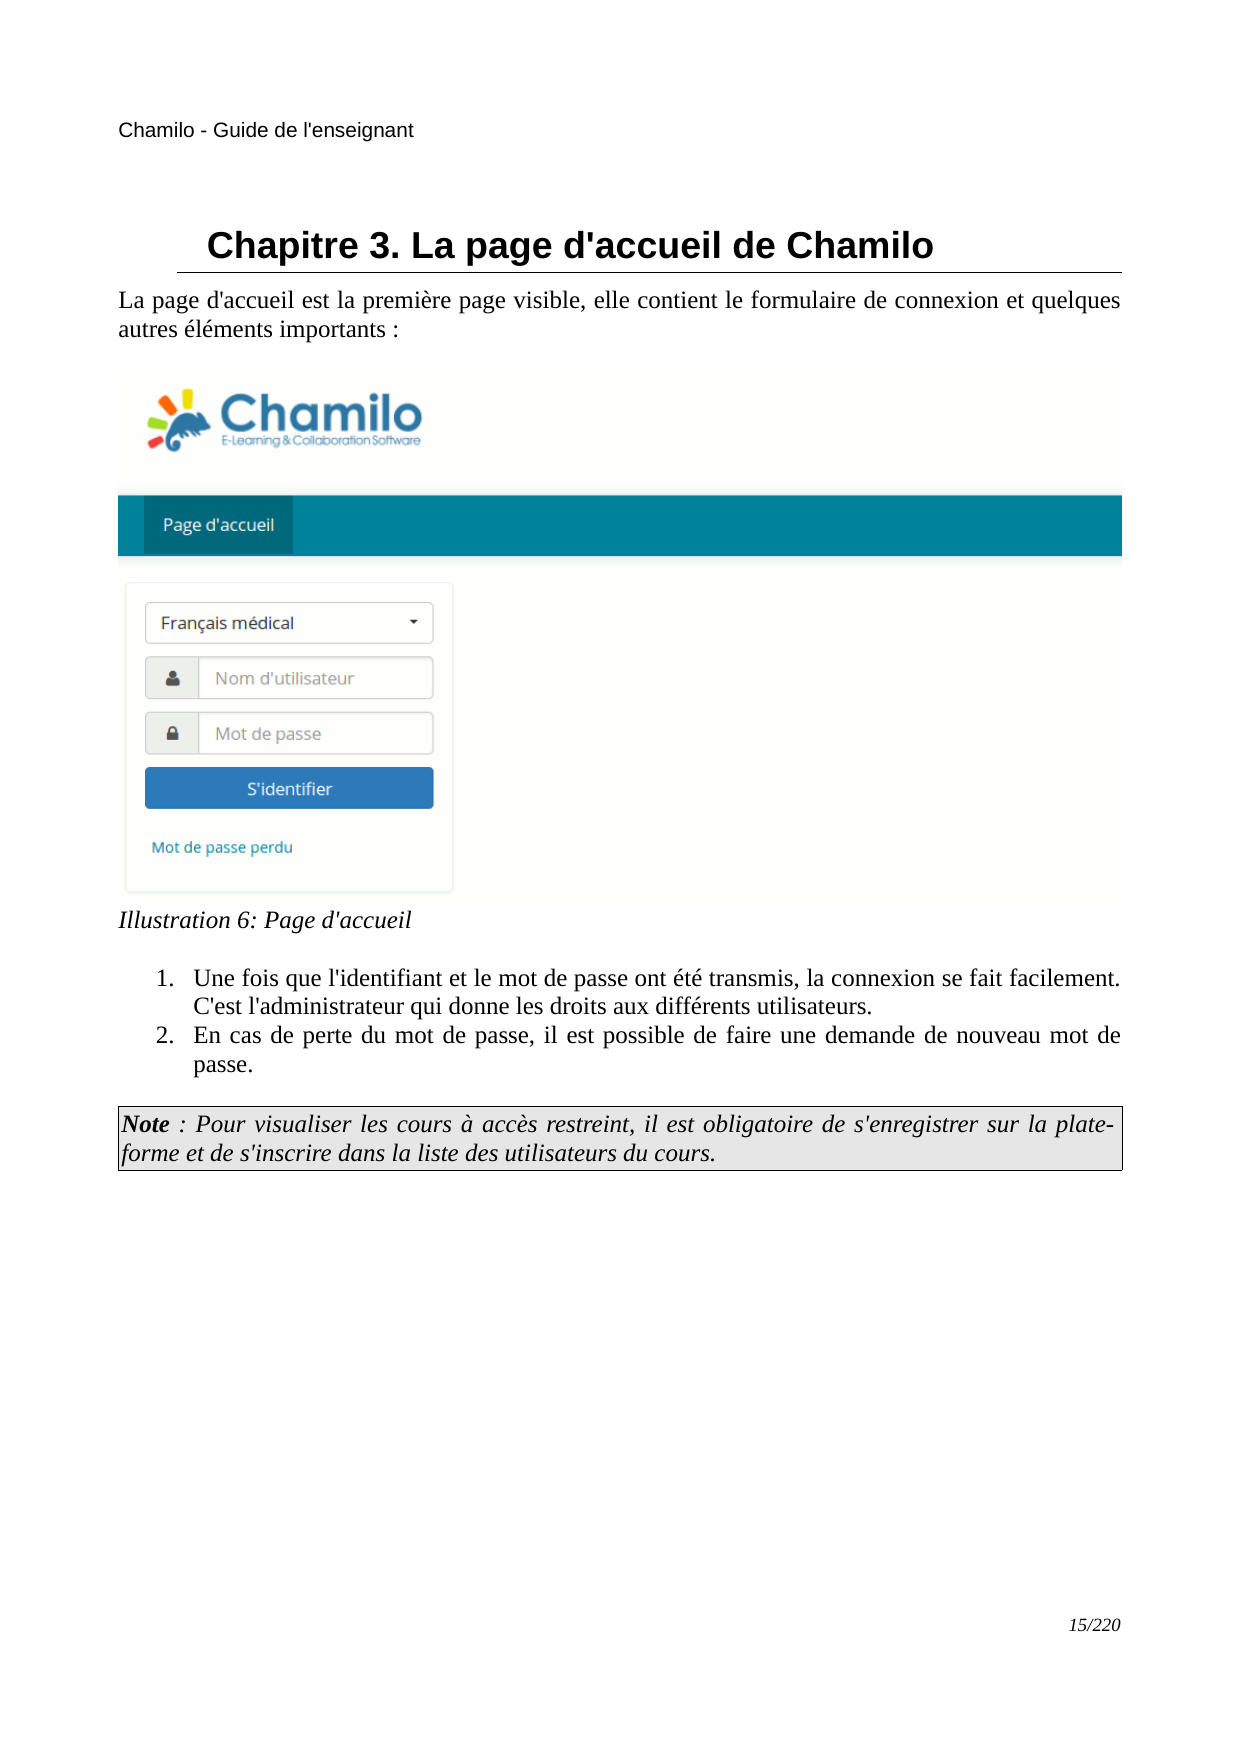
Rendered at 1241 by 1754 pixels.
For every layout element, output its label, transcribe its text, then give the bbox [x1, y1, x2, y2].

picture [118, 367, 1122, 906]
list Une fois que l'identifiant et le mot de passe ont été transmis, la connexion se fait facilement. C'est l'administrateur qui donne les droits aux différents utilisateurs. [156, 963, 1122, 1020]
text Note : Pour visualiser les cours à accès restreint, il est obligatoire de s'enregistrer sur la plate-forme et de s'inscrire dans la liste des utilisateurs du cours. [119, 1107, 1122, 1170]
list En cas de perte du mot de passe, il est possible de faire une demande de nouveau mot de passe. [156, 1020, 1122, 1078]
text La page d'accueil est la première page visible, elle contient le formulaire de connexion et quelques autres éléments importants : [118, 285, 1122, 343]
subtitle La page d'accueil de Chamilo [177, 190, 1122, 272]
text Illustration 6: Page d'accueil [118, 906, 1122, 934]
